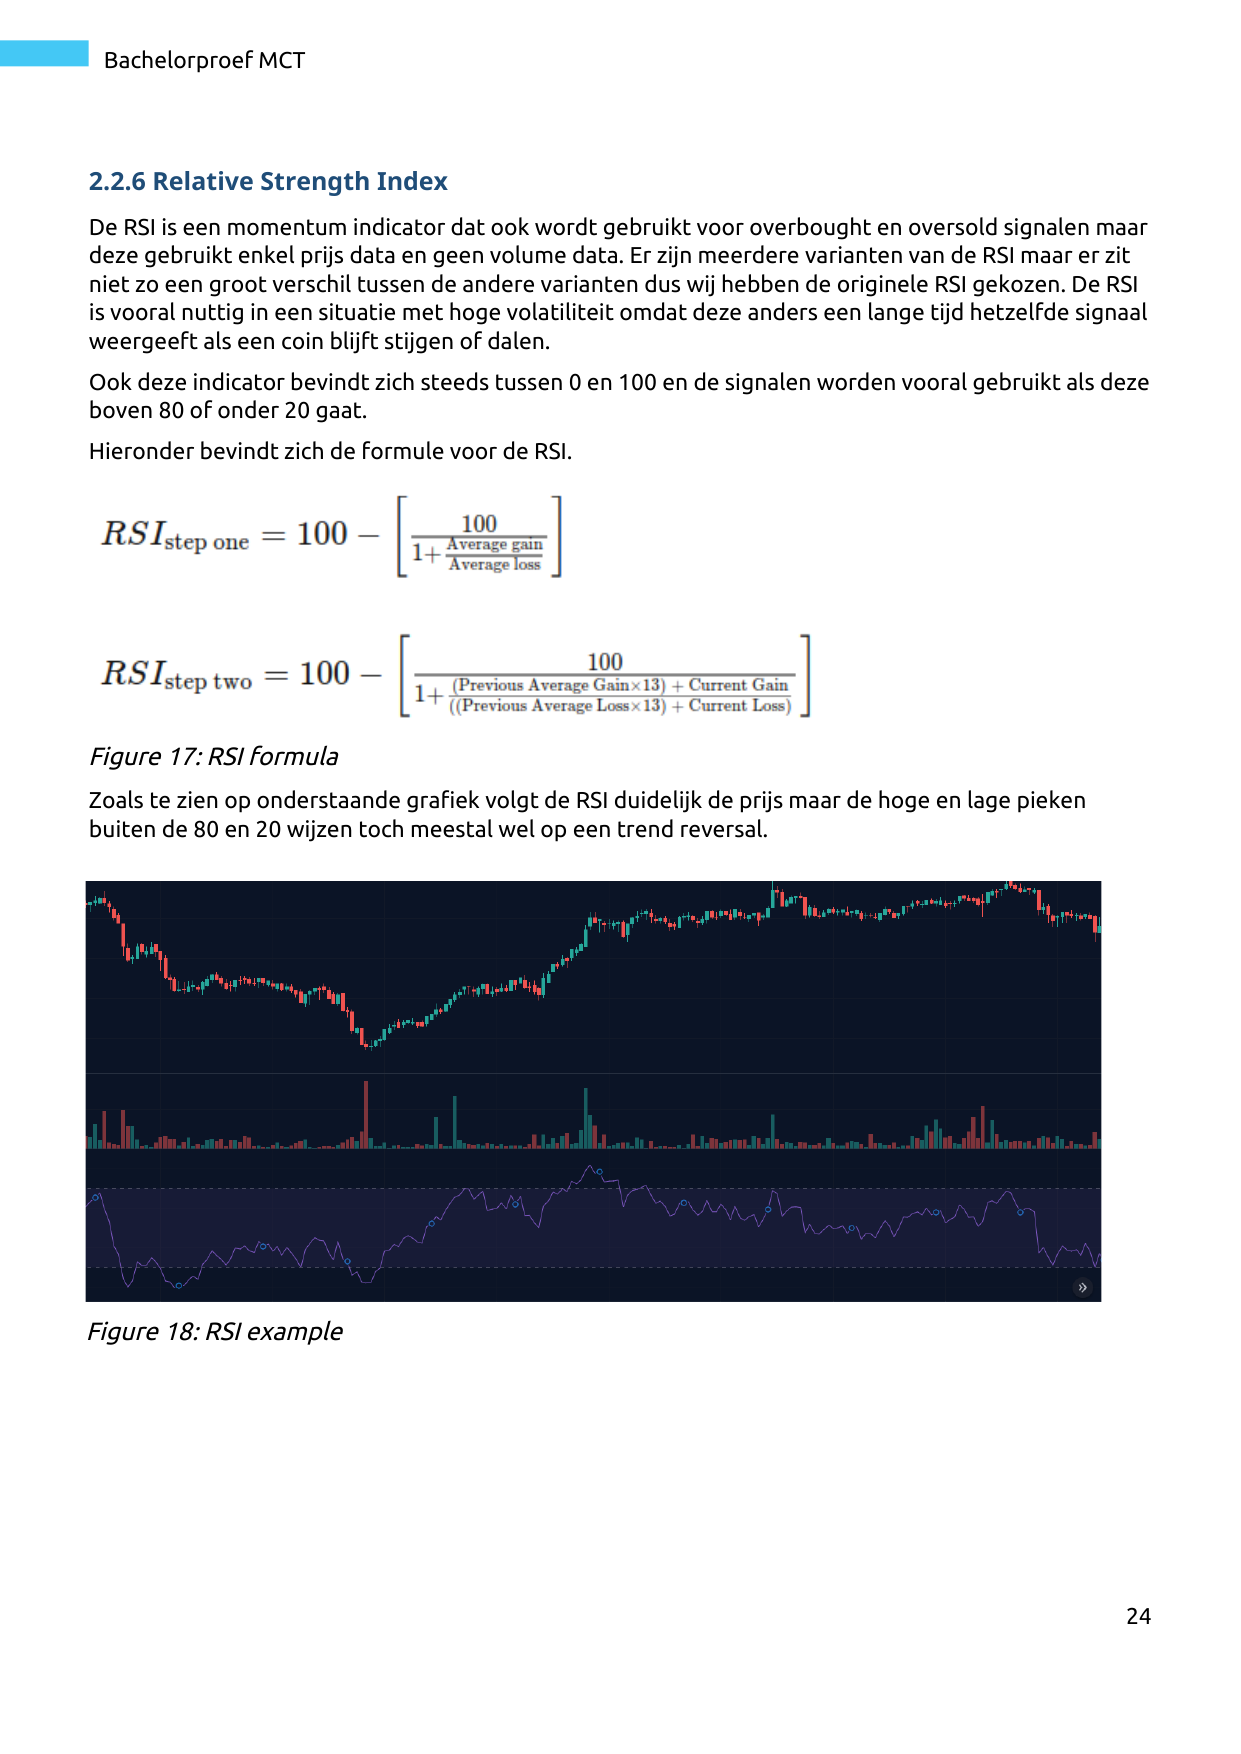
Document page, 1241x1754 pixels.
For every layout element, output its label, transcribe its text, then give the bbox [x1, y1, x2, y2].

text Figure 18: RSI example [86, 1302, 1101, 1345]
text Figure 17: RSI formula [88, 727, 821, 770]
text Hieronder bevindt zich de formule voor de RSI. [89, 437, 1152, 464]
text Ook deze indicator bevindt zich steeds tussen 0 en 100 en de signalen worden vooral gebruikt als deze boven 80 of onder 20 gaat. [89, 368, 1152, 423]
text [86, 869, 1101, 881]
picture [85, 881, 1102, 1302]
picture [88, 490, 821, 727]
subtitle 2.2.6 Relative Strength Index [89, 164, 1152, 198]
text De RSI is een momentum indicator dat ook wordt gebruikt voor overbought en oversold signalen maar deze gebruikt enkel prijs data en geen volume data. Er zijn meerdere varianten van de RSI maar er zit niet zo een groot verschil tussen de andere varianten dus wij hebben de originele RSI gekozen. De RSI is vooral nuttig in een situatie met hoge volatiliteit omdat deze anders een lange tijd hetzelfde signaal weergeeft als een coin blijft stijgen of dalen. [89, 213, 1152, 353]
text Zoals te zien op onderstaande grafiek volgt de RSI duidelijk de prijs maar de hoge en lage pieken buiten de 80 en 20 wijzen toch meestal wel op een trend reversal. [88, 478, 1152, 842]
